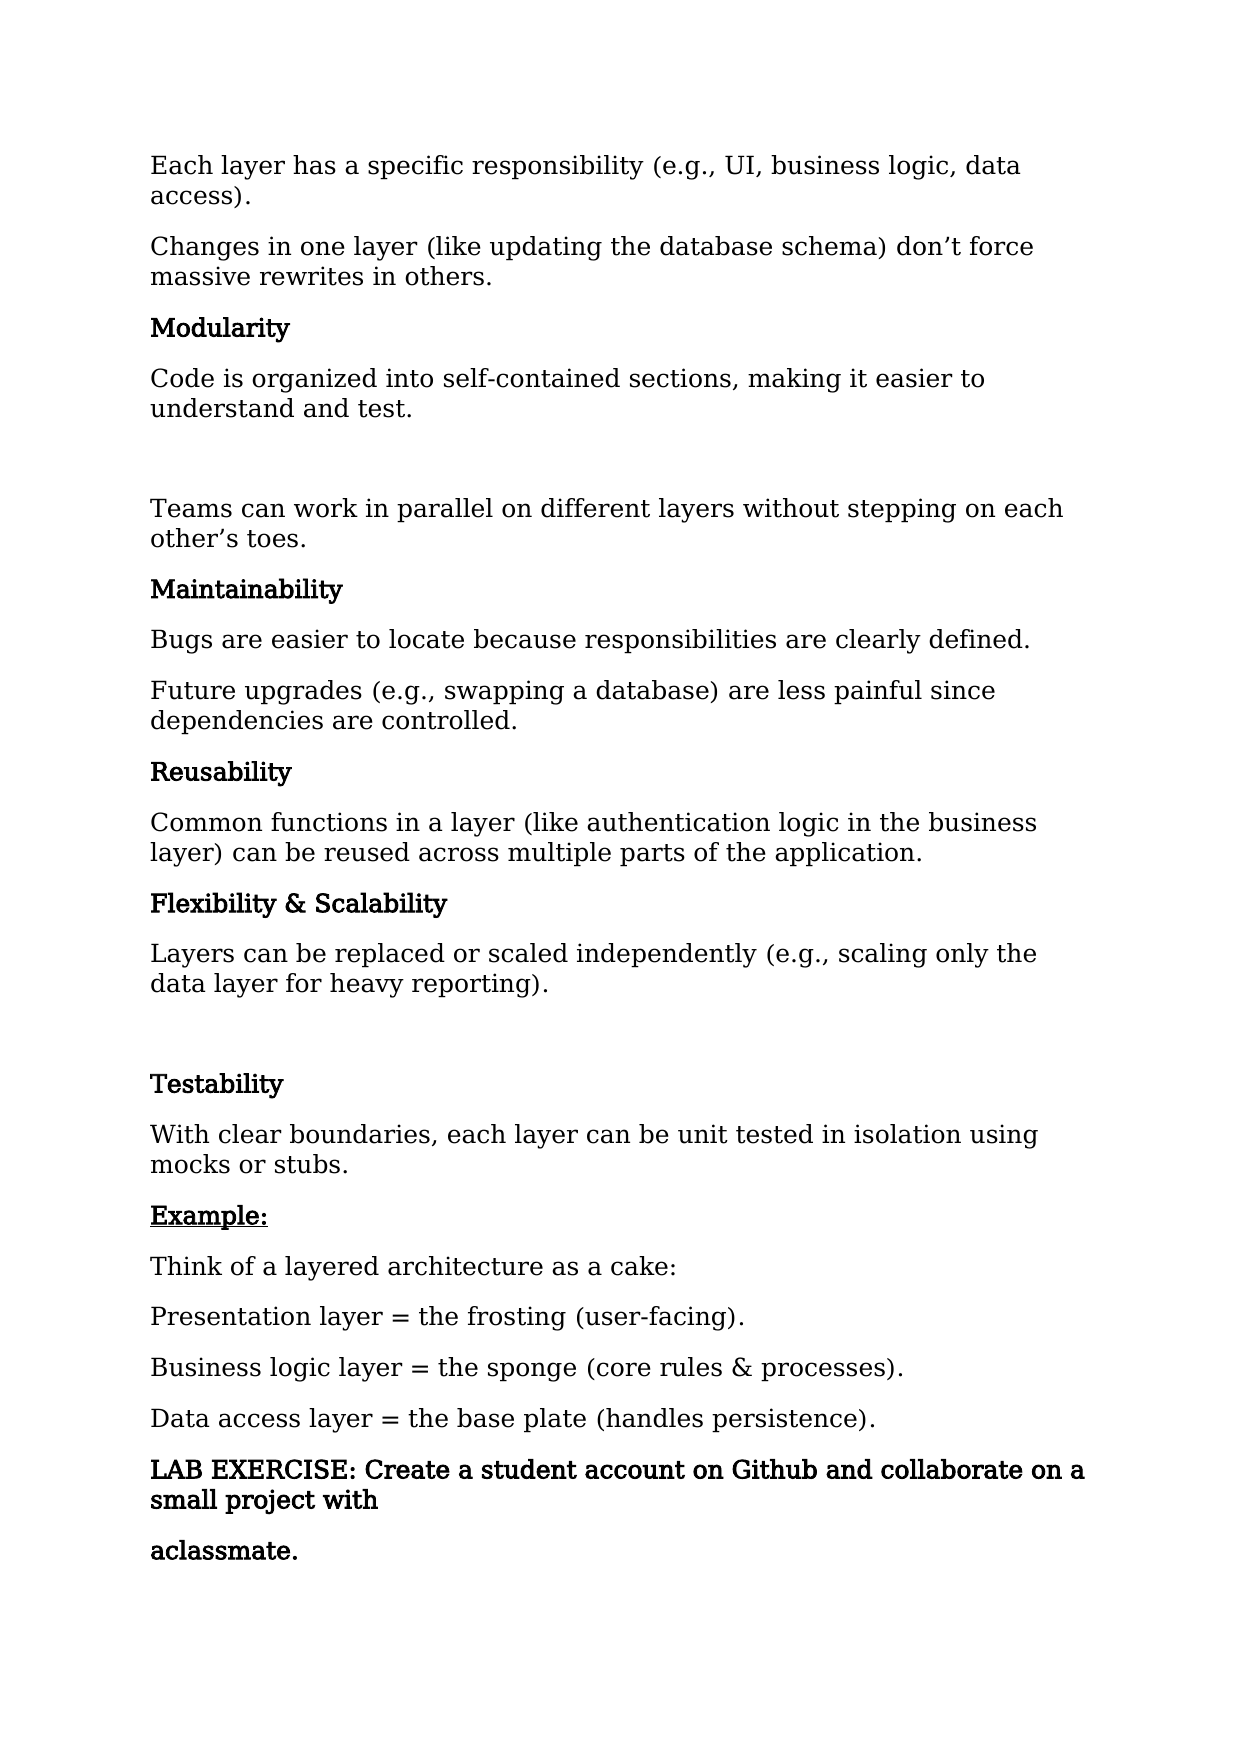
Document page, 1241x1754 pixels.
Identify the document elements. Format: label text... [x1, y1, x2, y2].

text Bugs are easier to locate because responsibilities are clearly defined. [150, 624, 1090, 654]
text With clear boundaries, each layer can be unit tested in isolation using mocks or stubs. [150, 1118, 1090, 1178]
text Presentation layer = the frosting (user-facing). [150, 1301, 1090, 1331]
text Flexibility & Scalability [150, 887, 1090, 917]
text Common functions in a layer (like authentication logic in the business layer) can be reused across multiple parts of the application. [150, 806, 1090, 866]
text Example: [150, 1199, 1090, 1229]
text Data access layer = the base plate (handles persistence). [150, 1403, 1090, 1433]
text Code is organized into self-contained sections, making it easier to understand and test. [150, 362, 1090, 422]
text Changes in one layer (like updating the database schema) don’t force massive rewrites in others. [150, 231, 1090, 291]
text Maintainability [150, 573, 1090, 603]
text Layers can be replaced or scaled independently (e.g., scaling only the data layer for heavy reporting). [150, 938, 1090, 998]
text aclassmate. [150, 1534, 1090, 1564]
text Reusability [150, 756, 1090, 786]
text Teams can work in parallel on different layers without stepping on each other’s toes. [150, 492, 1090, 552]
text LAB EXERCISE: Create a student account on Github and collaborate on a small project with [150, 1453, 1090, 1513]
text Future upgrades (e.g., swapping a database) are less painful since dependencies are controlled. [150, 675, 1090, 735]
text Modularity [150, 312, 1090, 342]
text Testability [150, 1068, 1090, 1098]
text Each layer has a specific responsibility (e.g., UI, business logic, data access). [150, 150, 1090, 210]
text Business logic layer = the sponge (core rules & processes). [150, 1352, 1090, 1382]
text Think of a layered architecture as a cake: [150, 1250, 1090, 1280]
